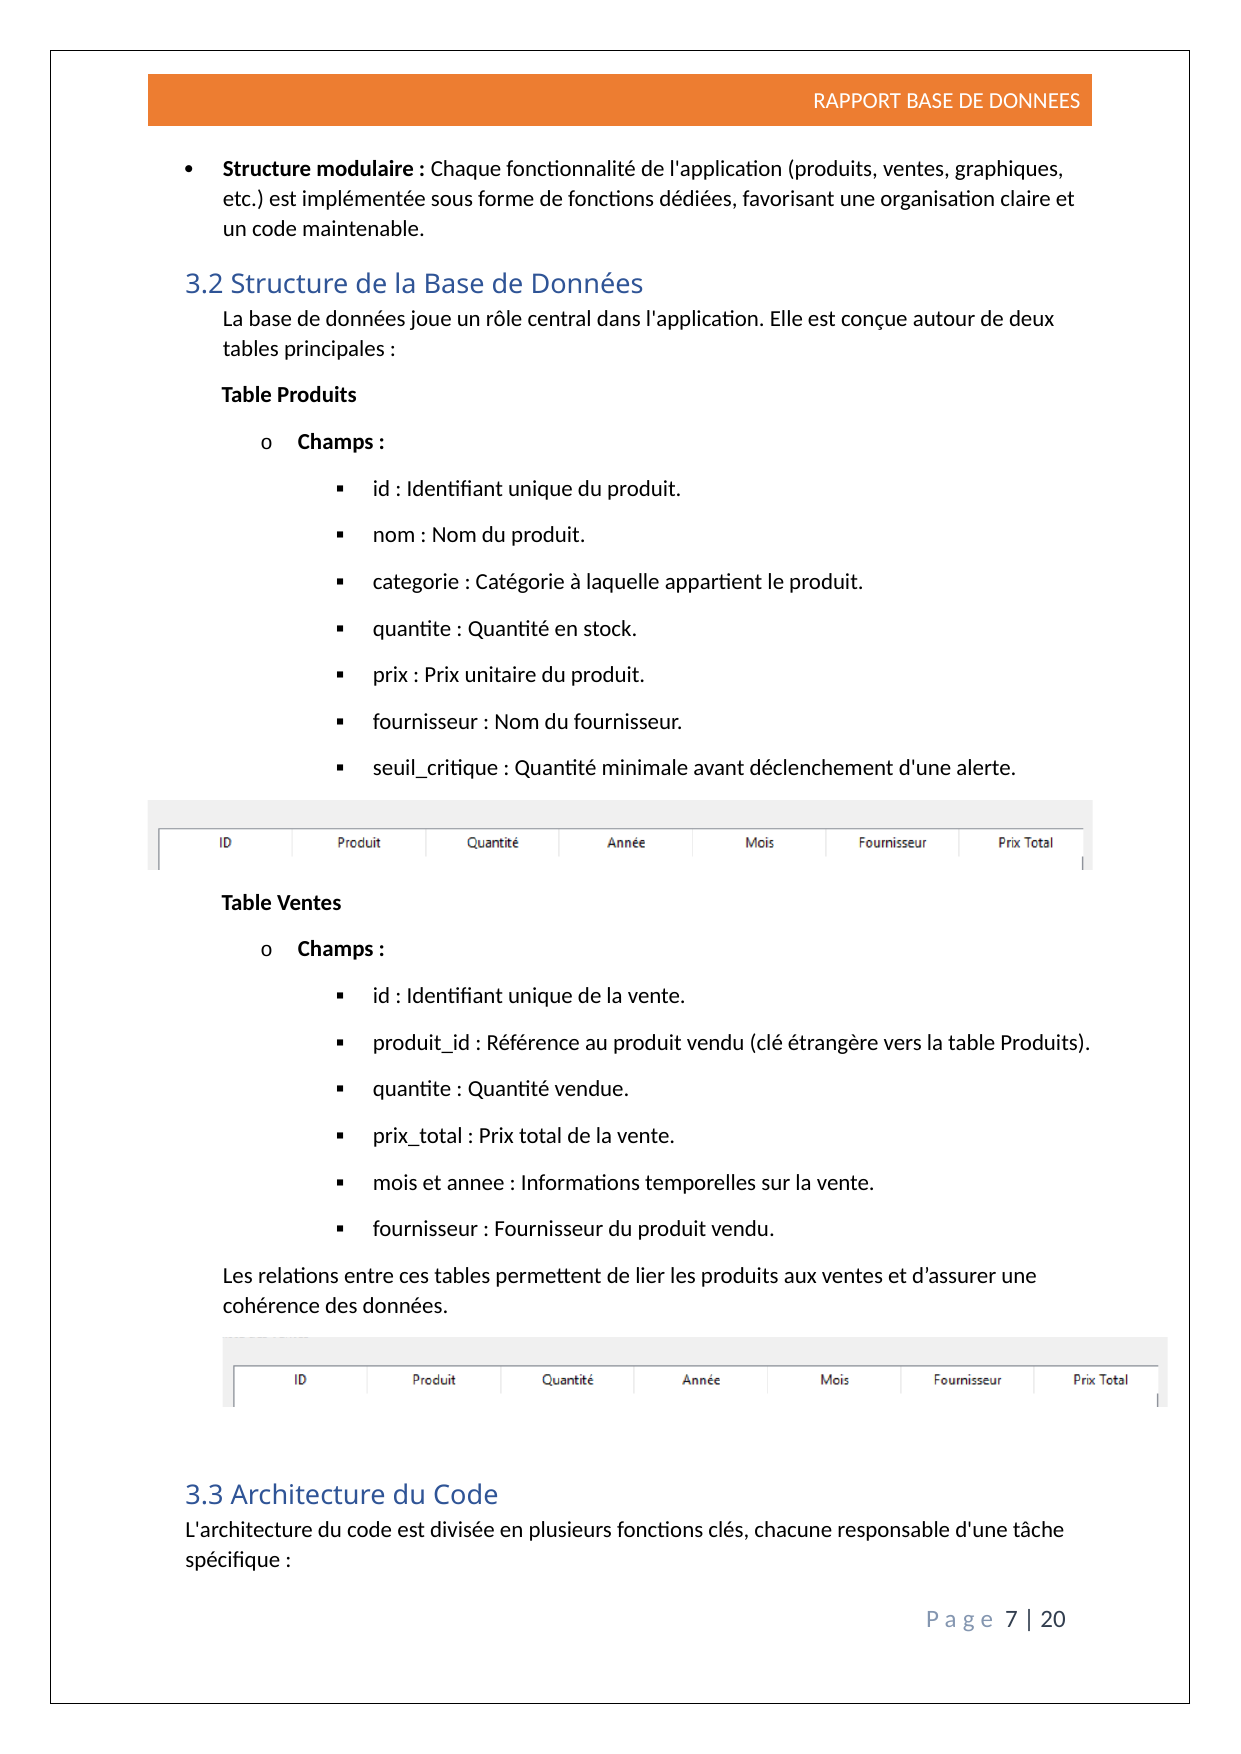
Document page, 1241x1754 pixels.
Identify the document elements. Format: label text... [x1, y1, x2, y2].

list fournisseur : Fournisseur du produit vendu. [335, 1214, 1092, 1242]
subtitle 3.3 Architecture du Code [148, 1476, 1092, 1512]
list produit_id : Référence au produit vendu (clé étrangère vers la table Produits). [335, 1028, 1092, 1056]
text L'architecture du code est divisée en plusieurs fonctions clés, chacune responsable d'une tâche spécifique : [185, 1515, 1092, 1573]
list prix_total : Prix total de la vente. [335, 1121, 1092, 1149]
list Champs : [260, 427, 1092, 455]
list id : Identifiant unique du produit. [335, 474, 1092, 502]
list quantite : Quantité en stock. [335, 614, 1092, 642]
list prix : Prix unitaire du produit. [335, 660, 1092, 688]
list id : Identifiant unique de la vente. [335, 981, 1092, 1009]
text Table Produits [185, 380, 1092, 408]
list Structure modulaire : Chaque fonctionnalité de l'application (produits, ventes, graphiques, etc.) est implémentée sous forme de fonctions dédiées, favorisant une organisation claire et un code maintenable. [185, 154, 1092, 242]
list fournisseur : Nom du fournisseur. [335, 707, 1092, 735]
list categorie : Catégorie à laquelle appartient le produit. [335, 567, 1092, 595]
list seuil_critique : Quantité minimale avant déclenchement d'une alerte. [335, 753, 1092, 781]
list mois et annee : Informations temporelles sur la vente. [335, 1168, 1092, 1196]
text La base de données joue un rôle central dans l'application. Elle est conçue autour de deux tables principales : [223, 304, 1092, 362]
subtitle 3.2 Structure de la Base de Données [148, 264, 1092, 301]
list Champs : [260, 934, 1092, 963]
text Les relations entre ces tables permettent de lier les produits aux ventes et d’assurer une cohérence des données. [223, 1261, 1092, 1319]
list quantite : Quantité vendue. [335, 1074, 1092, 1103]
text Table Ventes [185, 888, 1092, 916]
list nom : Nom du produit. [335, 521, 1092, 548]
